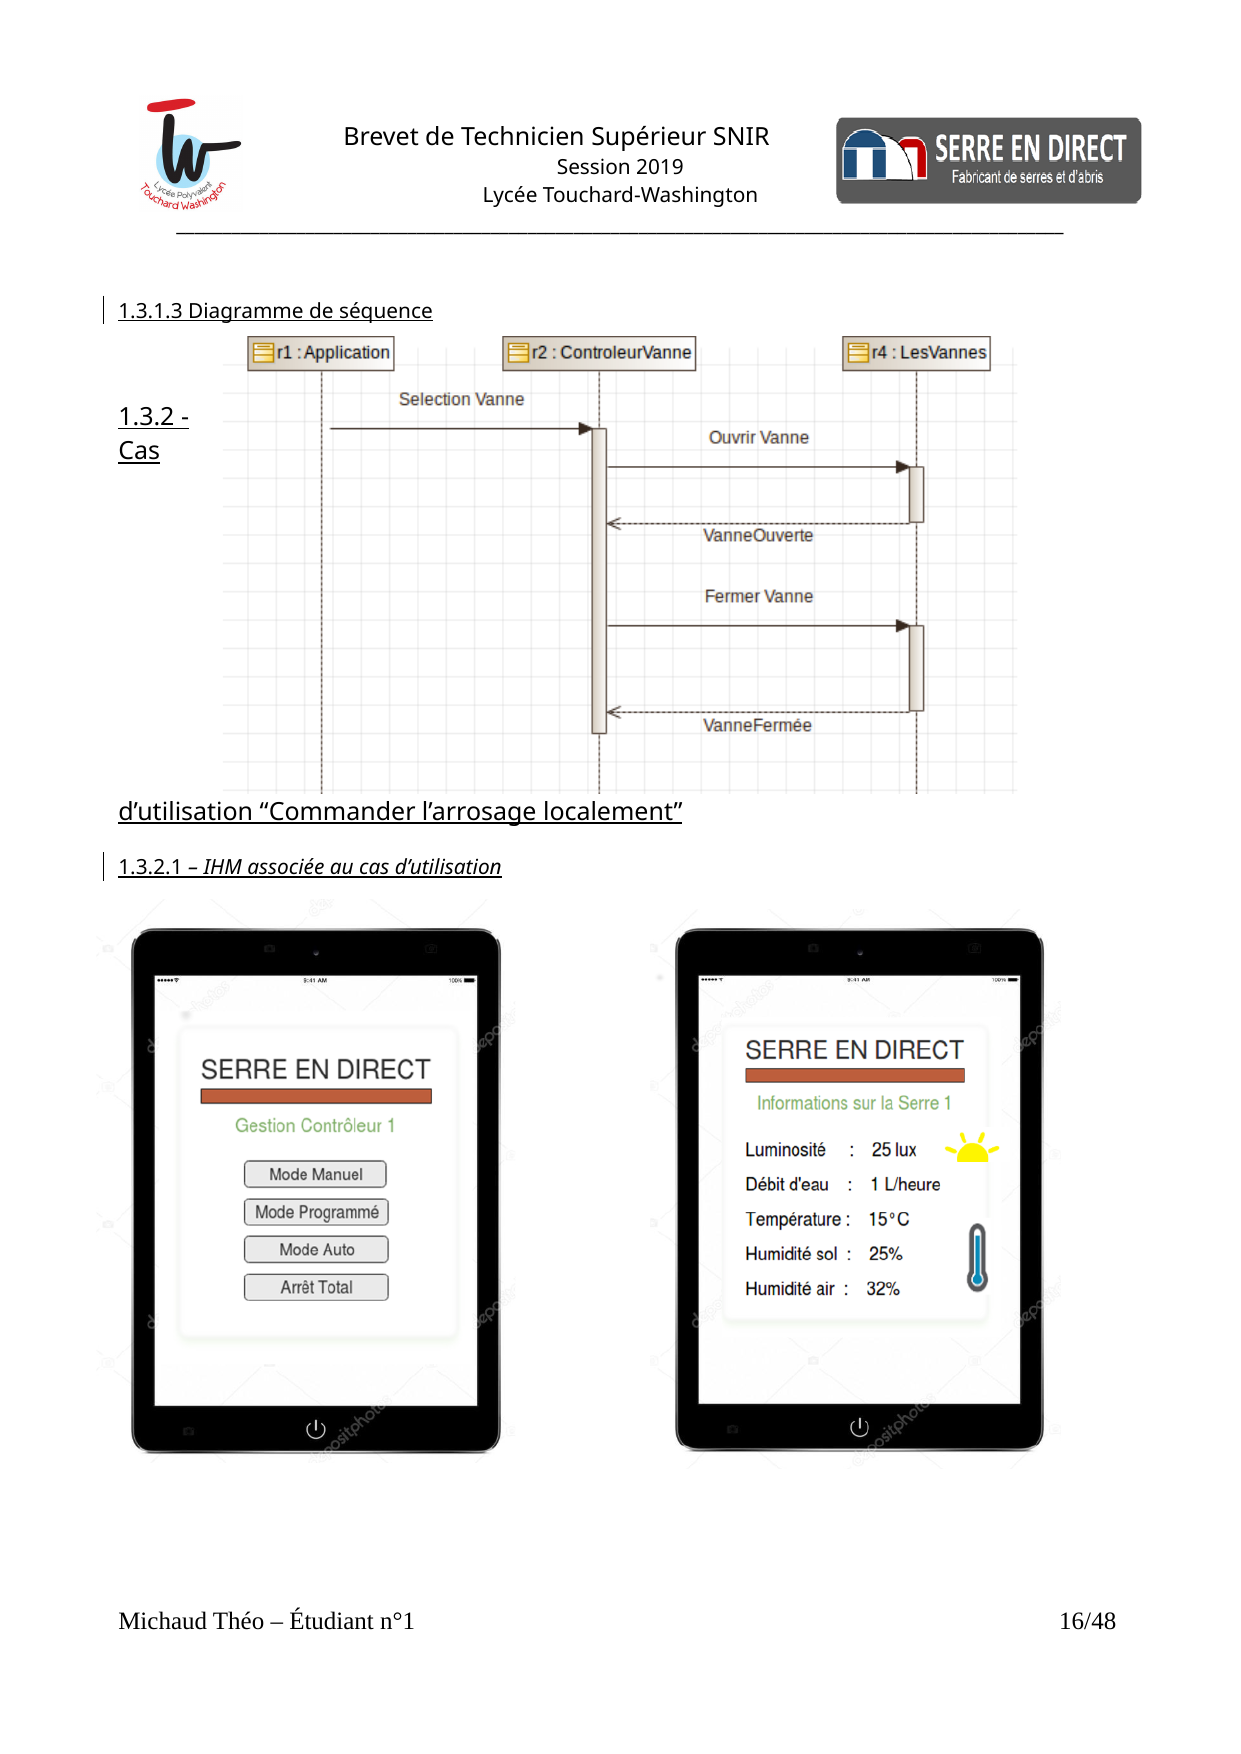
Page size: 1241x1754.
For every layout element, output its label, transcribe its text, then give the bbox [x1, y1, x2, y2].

subtitle 1.3.1.3 Diagramme de séquence [118, 296, 1122, 324]
picture [222, 336, 1018, 794]
picture [831, 115, 1145, 208]
picture [96, 899, 516, 1463]
subtitle 1.3.2.1 – IHM associée au cas d’utilisation [118, 852, 1122, 881]
subtitle 1.3.2 - Cas d’utilisation “Commander l’arrosage localement” [118, 399, 1122, 827]
picture [138, 95, 243, 212]
picture [650, 909, 1061, 1469]
